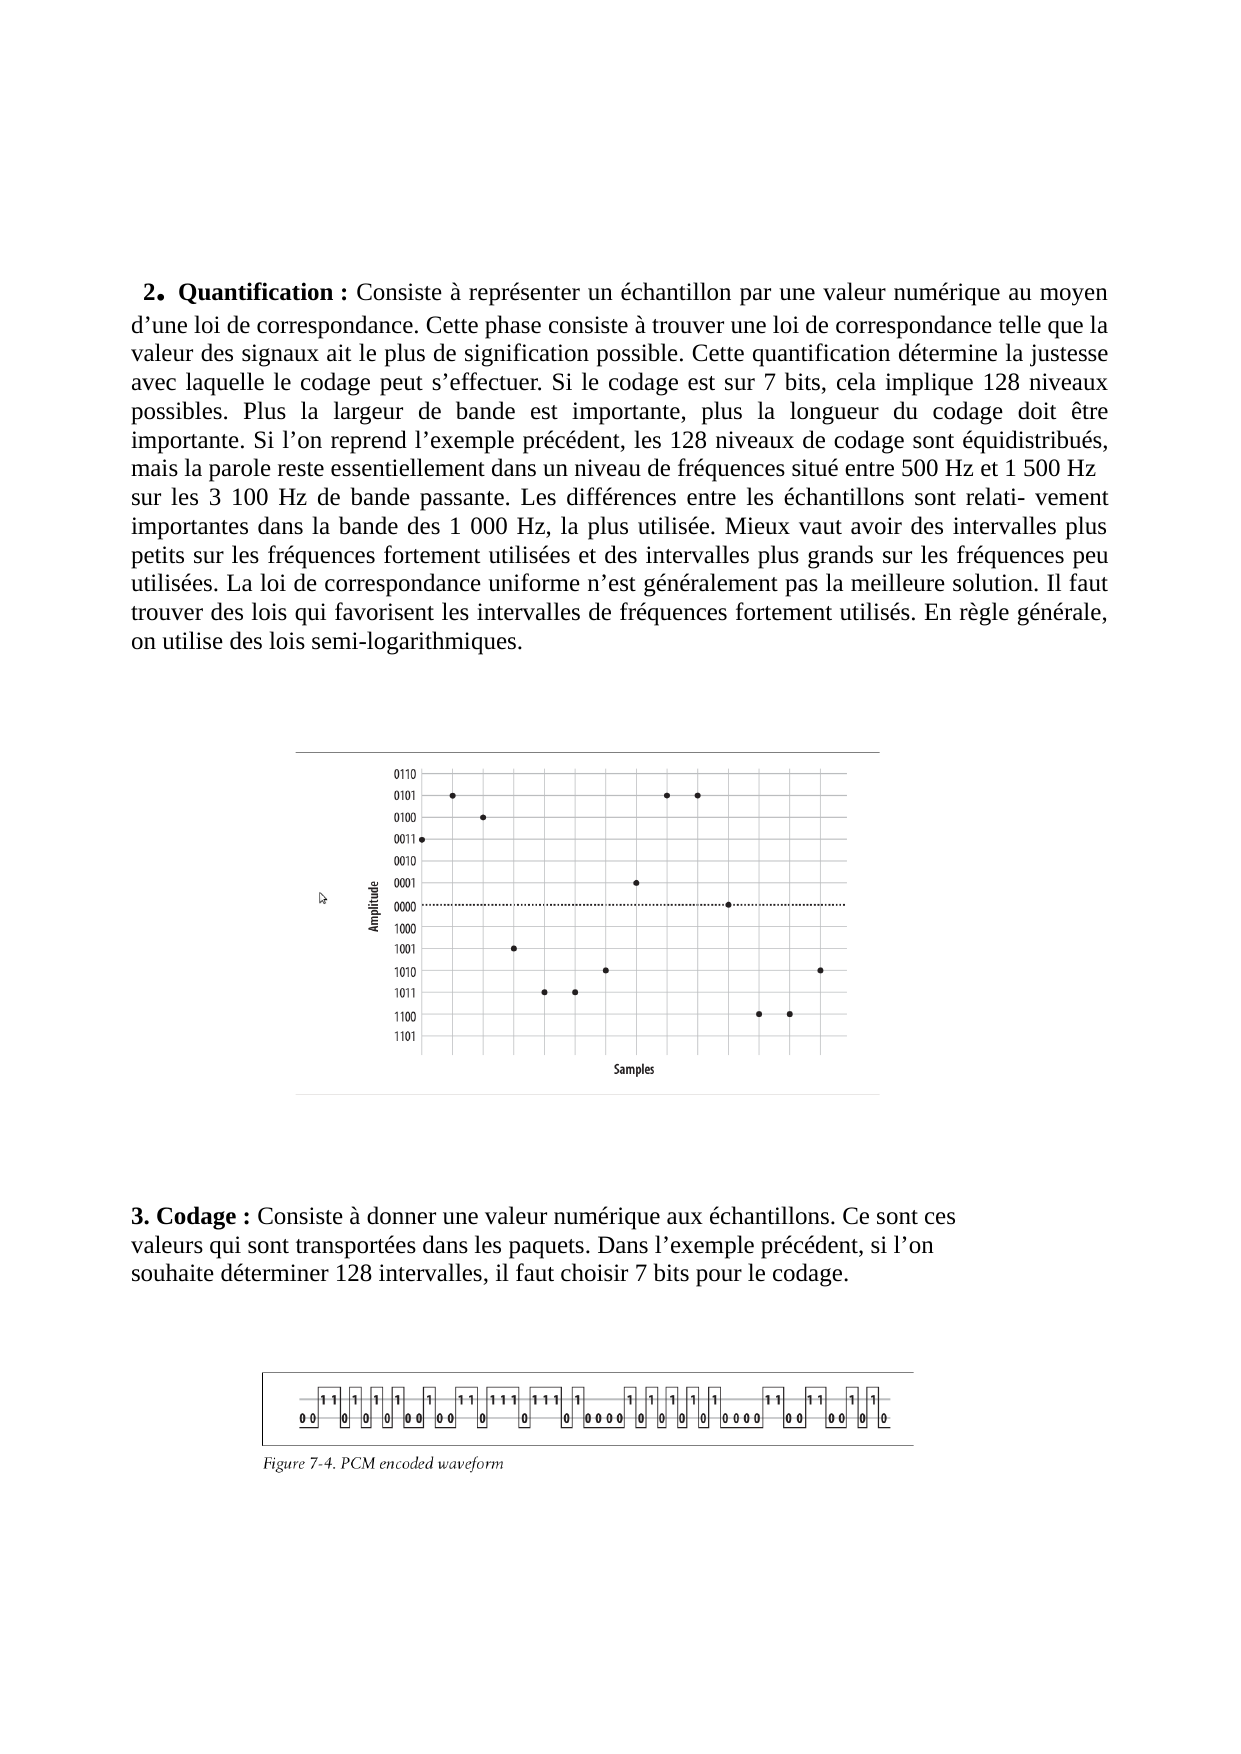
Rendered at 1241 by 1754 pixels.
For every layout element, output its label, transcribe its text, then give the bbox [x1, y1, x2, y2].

text valeurs qui sont transportées dans les paquets. Dans l’exemple précédent, si l’on [131, 1230, 1109, 1258]
text souhaite déterminer 128 intervalles, il faut choisir 7 bits pour le codage. [131, 1258, 1109, 1287]
text 2. Quantification : Consiste à représenter un échantillon par une valeur numérique au moyen d’une loi de correspondance. Cette phase consiste à trouver une loi de correspondance telle que la valeur des signaux ait le plus de signification possible. Cette quantification détermine la justesse avec laquelle le codage peut s’effectuer. Si le codage est sur 7 bits, cela implique 128 niveaux possibles. Plus la largeur de bande est importante, plus la longueur du codage doit être importante. Si l’on reprend l’exemple précédent, les 128 niveaux de codage sont équidistribués, mais la parole reste essentiellement dans un niveau de fréquences situé entre 500 Hz et 1 500 Hz [131, 262, 1109, 482]
text sur les 3 100 Hz de bande passante. Les différences entre les échantillons sont relati- vement importantes dans la bande des 1 000 Hz, la plus utilisée. Mieux vaut avoir des intervalles plus petits sur les fréquences fortement utilisées et des intervalles plus grands sur les fréquences peu utilisées. La loi de correspondance uniforme n’est généralement pas la meilleure solution. Il faut trouver des lois qui favorisent les intervalles de fréquences fortement utilisés. En règle générale, on utilise des lois semi-logarithmiques. [131, 482, 1109, 655]
picture [231, 1351, 914, 1427]
picture [295, 737, 880, 1095]
text 3. Codage : Consiste à donner une valeur numérique aux échantillons. Ce sont ces [131, 1201, 1109, 1230]
